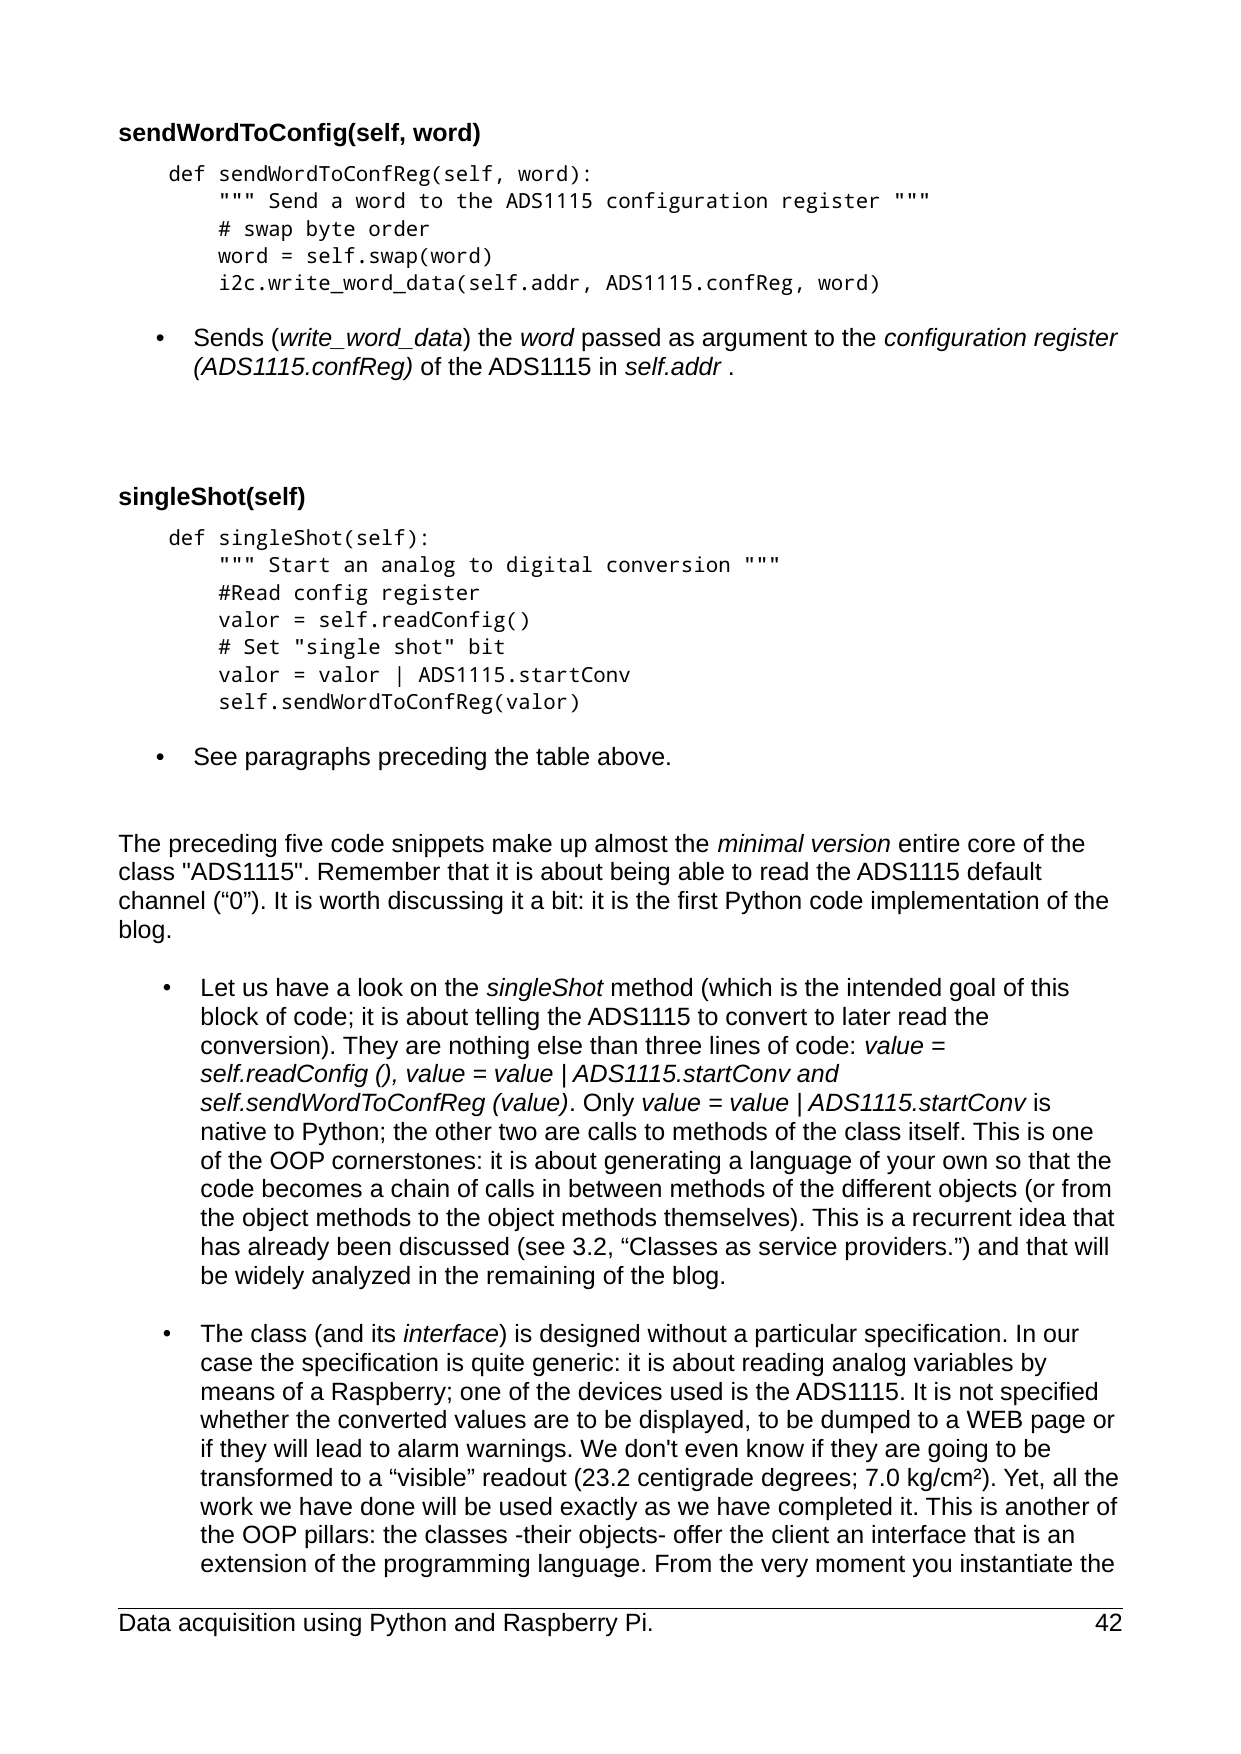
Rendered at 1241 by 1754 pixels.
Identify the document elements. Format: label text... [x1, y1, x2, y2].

text singleShot(self) [118, 482, 1122, 511]
text The preceding five code snippets make up almost the minimal version entire core of the class "ADS1115". Remember that it is about being able to read the ADS1115 default channel (“0”). It is worth discussing it a bit: it is the first Python code implementation of the blog. [118, 828, 1122, 943]
text valor = self.readConfig() [118, 608, 1122, 632]
text """ Start an analog to digital conversion """ [118, 553, 1122, 577]
list Let us have a look on the singleShot method (which is the intended goal of this block of code; it is about telling the ADS1115 to convert to later read the conversion). They are nothing else than three lines of code: value = self.readConfig (), value = value | ADS1115.startConv and self.sendWordToConfReg (value). Only value = value | ADS1115.startConv is native to Python; the other two are calls to methods of the class itself. This is one of the OOP cornerstones: it is about generating a language of your own so that the code becomes a chain of calls in between methods of the different objects (or from the object methods to the object methods themselves). This is a recurrent idea that has already been discussed (see 3.2, “Classes as service providers.”) and that will be widely analyzed in the remaining of the blog. [163, 973, 1122, 1289]
text word = self.swap(word) [118, 244, 1122, 268]
text def singleShot(self): [118, 526, 1122, 550]
text #Read config register [118, 581, 1122, 605]
text valor = valor | ADS1115.startConv [118, 663, 1122, 687]
text self.sendWordToConfReg(valor) [118, 690, 1122, 714]
text # swap byte order [118, 217, 1122, 241]
list Sends (write_word_data) the word passed as argument to the configuration register (ADS1115.confReg) of the ADS1115 in self.addr . [156, 323, 1122, 381]
text def sendWordToConfReg(self, word): [118, 162, 1122, 186]
list See paragraphs preceding the table above. [156, 742, 1122, 771]
text i2c.write_word_data(self.addr, ADS1115.confReg, word) [118, 271, 1122, 296]
text sendWordToConfig(self, word) [118, 118, 1122, 147]
text # Set "single shot" bit [118, 635, 1122, 660]
list The class (and its interface) is designed without a particular specification. In our case the specification is quite generic: it is about reading analog variables by means of a Raspberry; one of the devices used is the ADS1115. It is not specified whether the converted values are to be displayed, to be dumped to a WEB page or if they will lead to alarm warnings. We don't even know if they are going to be transformed to a “visible” readout (23.2 centigrade degrees; 7.0 kg/cm²). Yet, all the work we have done will be used exactly as we have completed it. This is another of the OOP pillars: the classes -their objects- offer the client an interface that is an extension of the programming language. From the very moment you instantiate the [163, 1319, 1122, 1578]
text """ Send a word to the ADS1115 configuration register """ [118, 189, 1122, 214]
